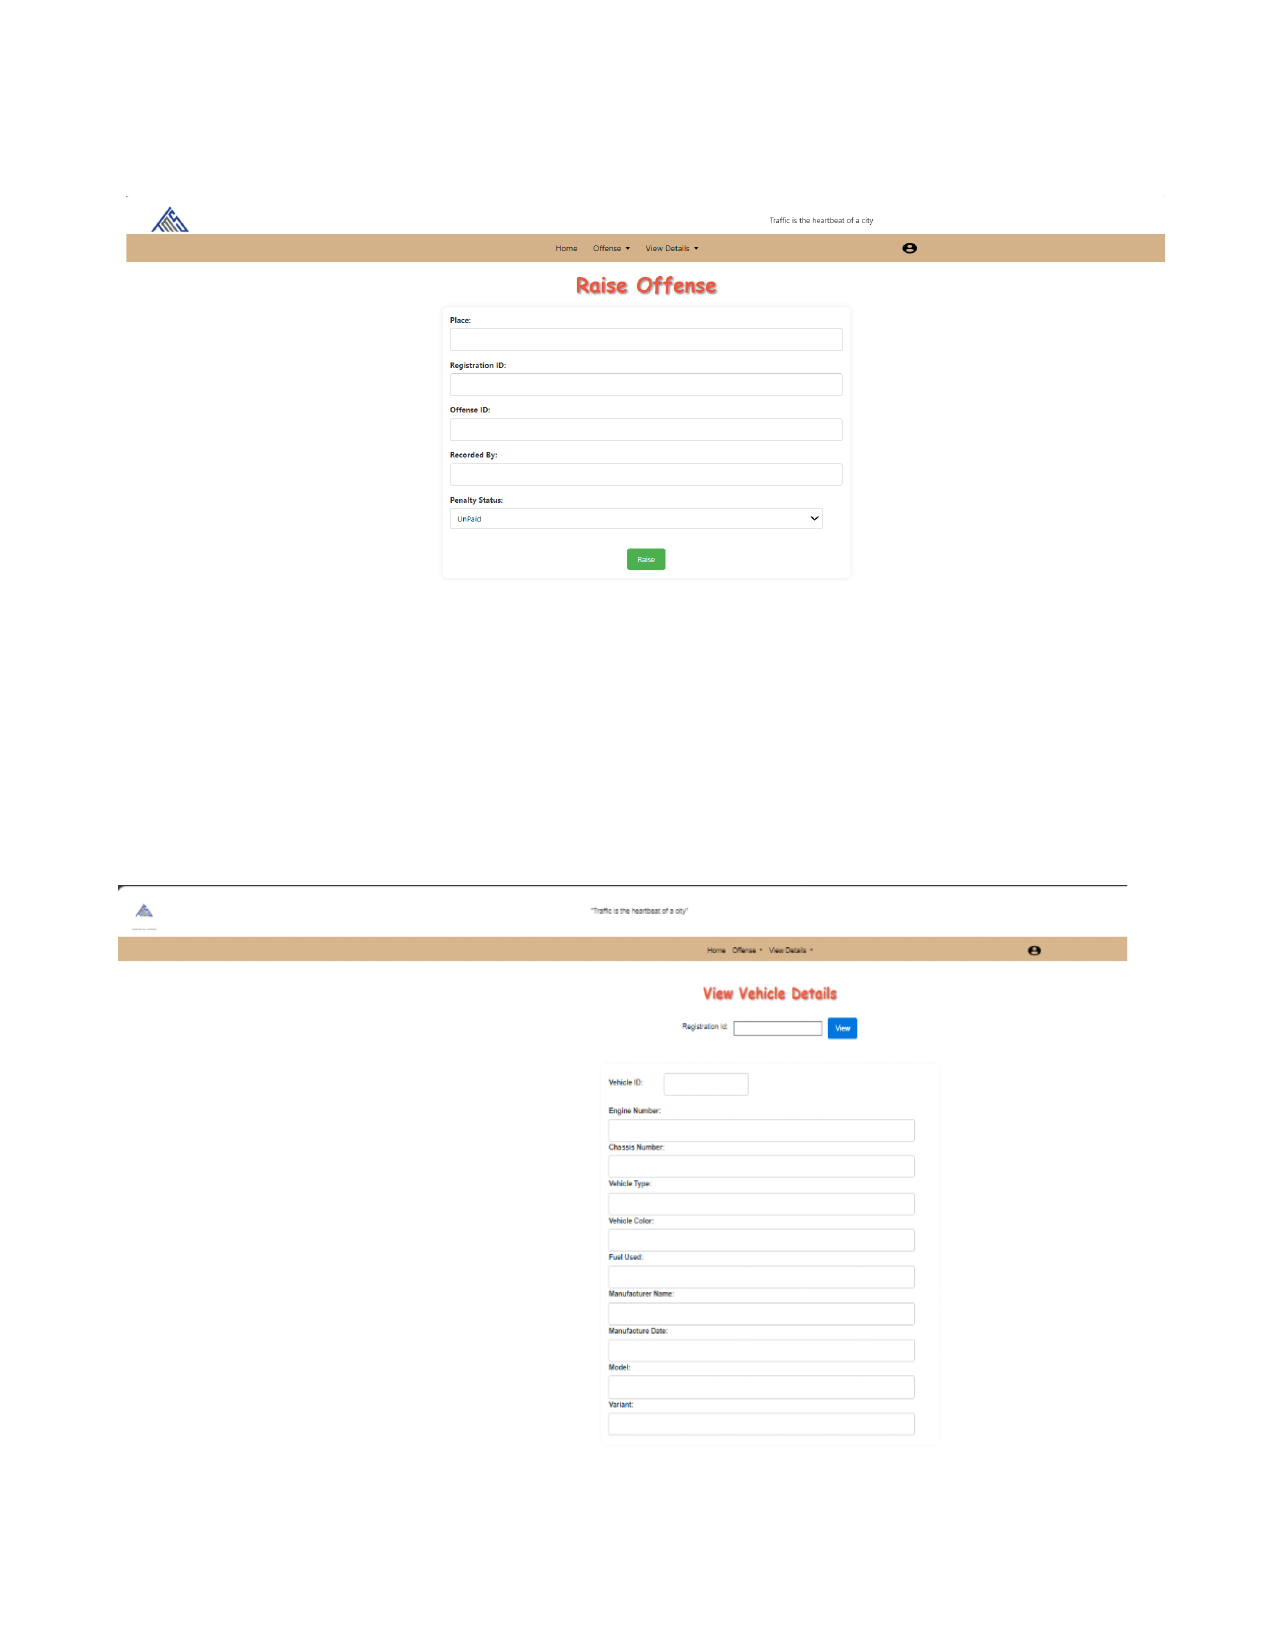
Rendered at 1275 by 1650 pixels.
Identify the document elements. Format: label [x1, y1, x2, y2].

picture [126, 196, 1166, 648]
